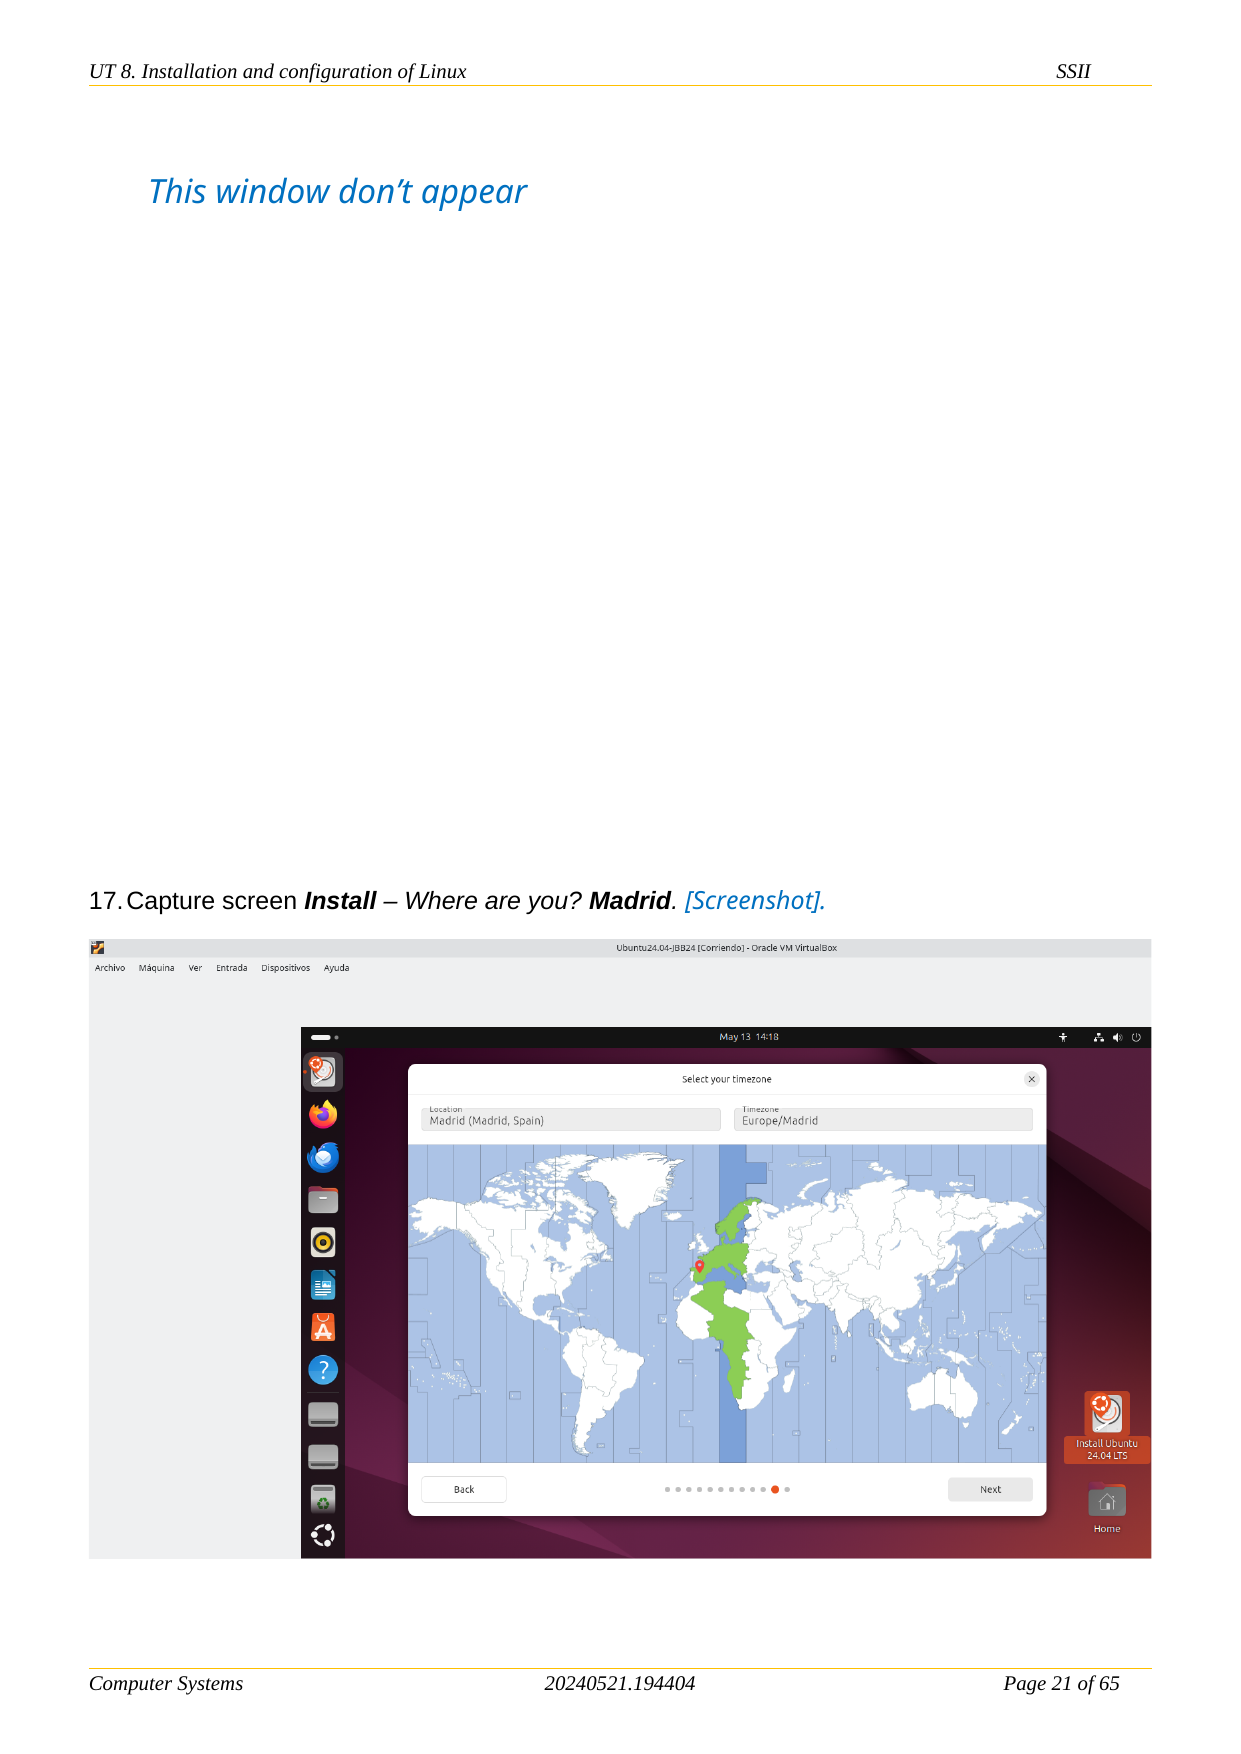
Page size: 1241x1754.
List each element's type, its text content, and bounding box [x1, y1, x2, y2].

picture [88, 938, 1152, 1559]
text This window don’t appear [89, 168, 1152, 213]
list Capture screen Install – Where are you? Madrid. [Screenshot]. [89, 883, 1152, 917]
